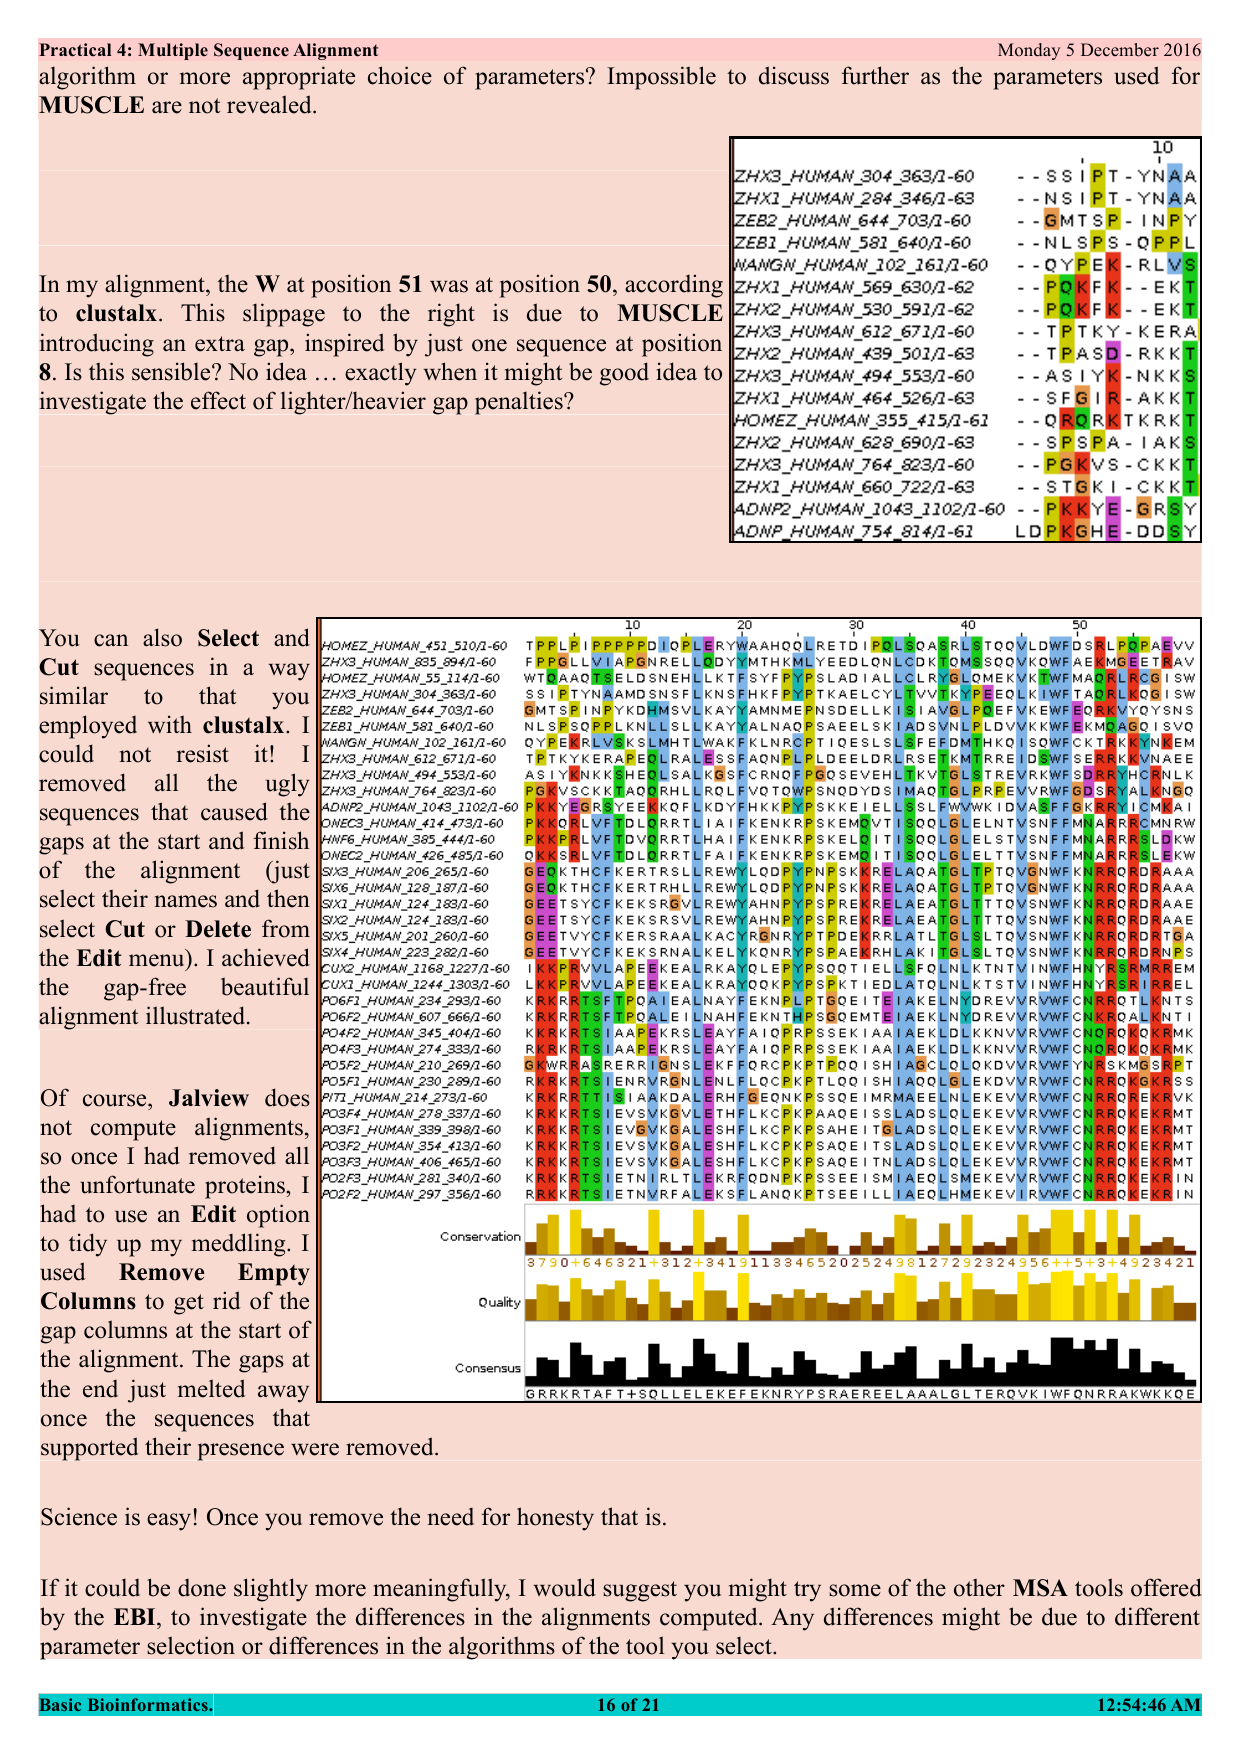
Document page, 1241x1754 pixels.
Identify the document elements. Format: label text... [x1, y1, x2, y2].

text Of course, Jalview does not compute alignments, so once I had removed all the unfortunate proteins, I had to use an Edit option to tidy up my meddling. I used Remove Empty Columns to get rid of the gap columns at the start of the alignment. The gaps at the end just melted away once the sequences that supported their presence were removed. [40, 1083, 1202, 1461]
text Science is easy! Once you remove the need for honesty that is. [40, 1502, 1202, 1531]
text If it could be done slightly more meaningfully, I would suggest you might try some of the other MSA tools offered by the EBI, to investigate the differences in the alignments computed. Any differences might be due to different parameter selection or differences in the algorithms of the tool you select. [40, 1572, 1202, 1659]
text You can also Select and Cut sequences in a way similar to that you employed with clustalx. I could not resist it! I removed all the ugly sequences that caused the gaps at the start and finish of the alignment (just select their names and then select Cut or Delete from the Edit menu). I achieved the gap-free beautiful alignment illustrated. [38, 623, 316, 1030]
picture [318, 619, 1200, 1401]
text algorithm or more appropriate choice of parameters? Impossible to discuss further as the parameters used for MUSCLE are not revealed. [38, 61, 1202, 119]
picture [731, 139, 1200, 541]
text In my alignment, the W at position 51 was at position 50, according to clustalx. This slippage to the right is due to MUSCLE introducing an extra gap, inspired by just one sequence at position 8. Is this sensible? No idea … exactly when it might be good idea to investigate the effect of lighter/heavier gap penalties? [38, 269, 729, 414]
